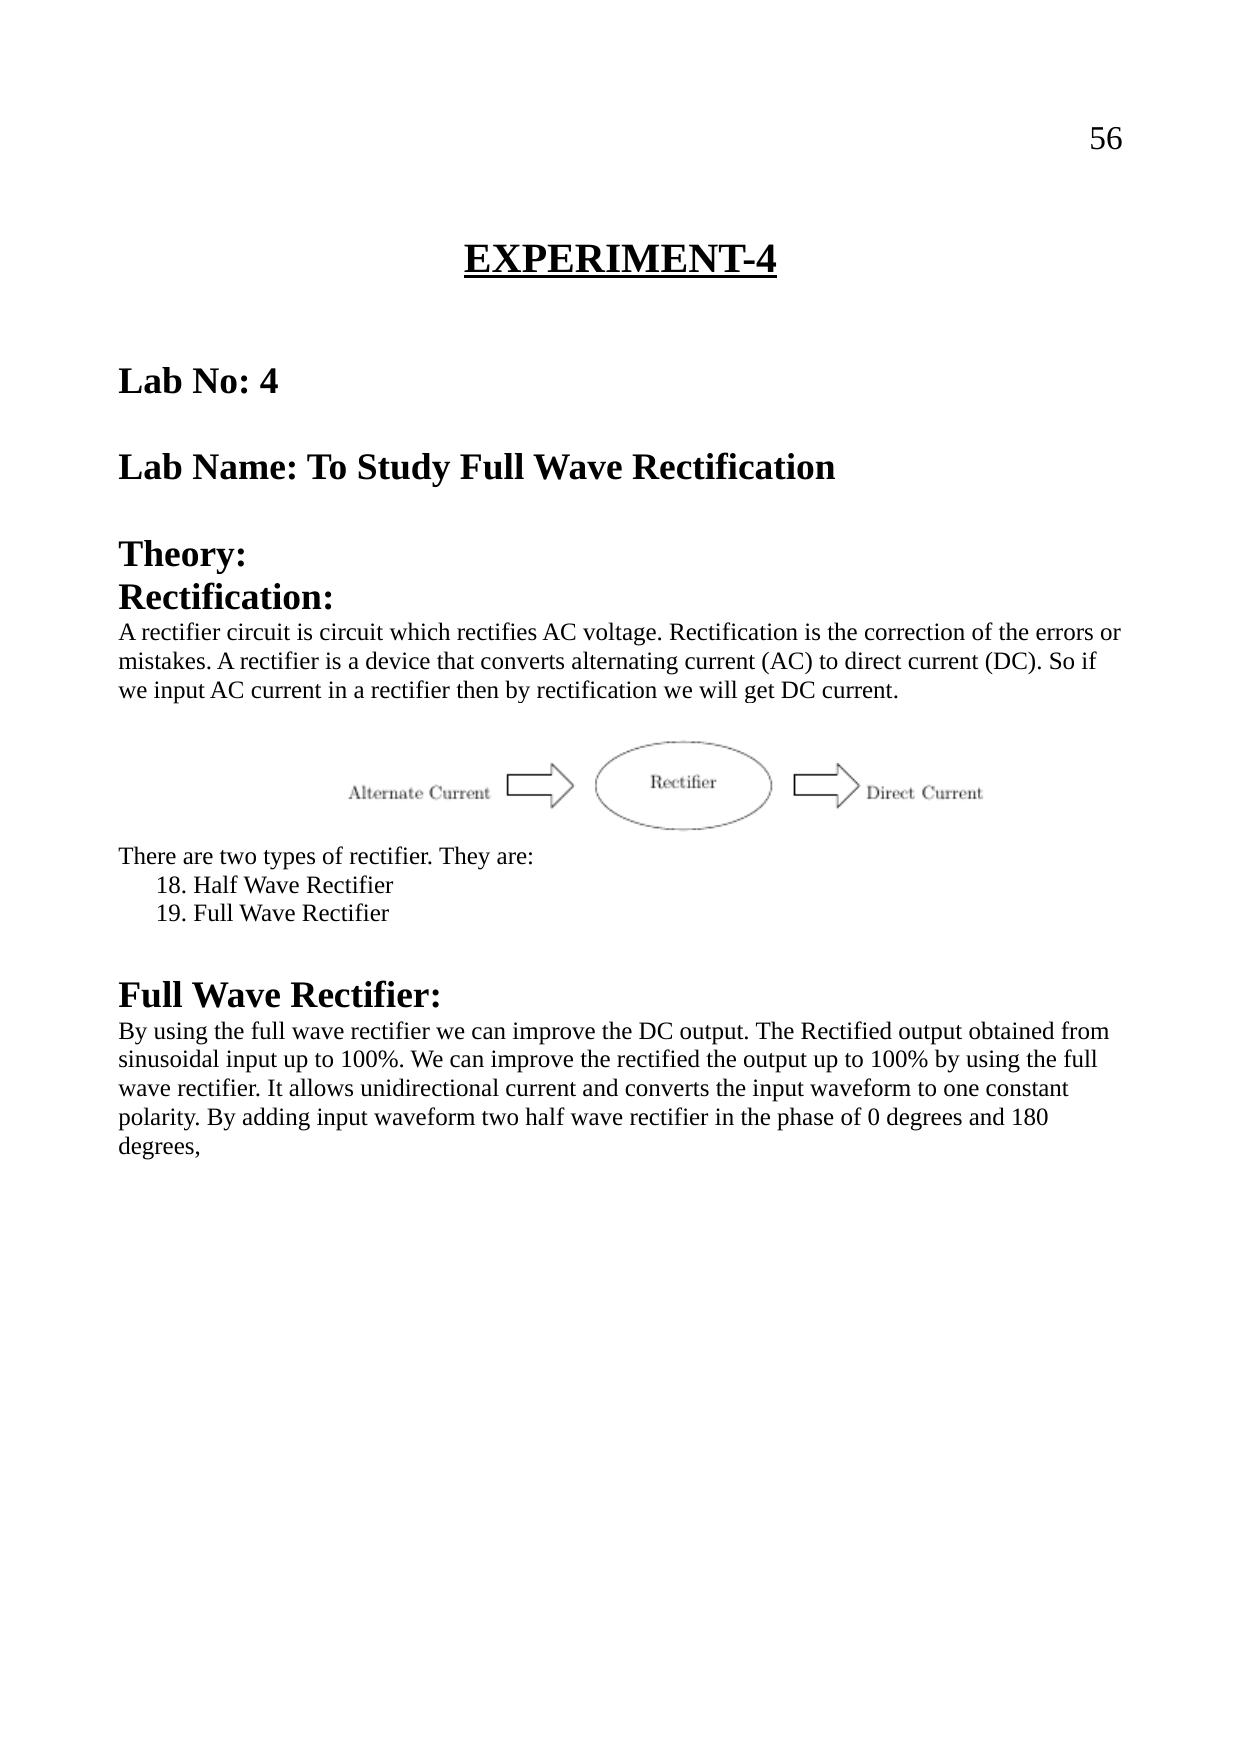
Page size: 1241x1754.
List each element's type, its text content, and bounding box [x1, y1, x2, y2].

text A rectifier circuit is circuit which rectifies AC voltage. Rectification is the correction of the errors or mistakes. A rectifier is a device that converts alternating current (AC) to direct current (DC). So if we input AC current in a rectifier then by rectification we will get DC current. [118, 617, 1122, 703]
text EXPERIMENT-4 [118, 234, 1122, 282]
text There are two types of rectifier. They are: [118, 841, 1122, 870]
text Lab No: 4 [118, 358, 1122, 402]
list Half Wave Rectifier [156, 870, 1122, 898]
text Full Wave Rectifier: [118, 973, 1122, 1016]
picture [318, 703, 1008, 841]
text Rectification: [118, 574, 1122, 617]
list Full Wave Rectifier [156, 898, 1122, 927]
text By using the full wave rectifier we can improve the DC output. The Rectified output obtained from sinusoidal input up to 100%. We can improve the rectified the output up to 100% by using the full wave rectifier. It allows unidirectional current and converts the input waveform to one constant polarity. By adding input waveform two half wave rectifier in the phase of 0 degrees and 180 degrees, [118, 1016, 1122, 1159]
text Lab Name: To Study Full Wave Rectification [118, 445, 1122, 488]
text Theory: [118, 531, 1122, 574]
